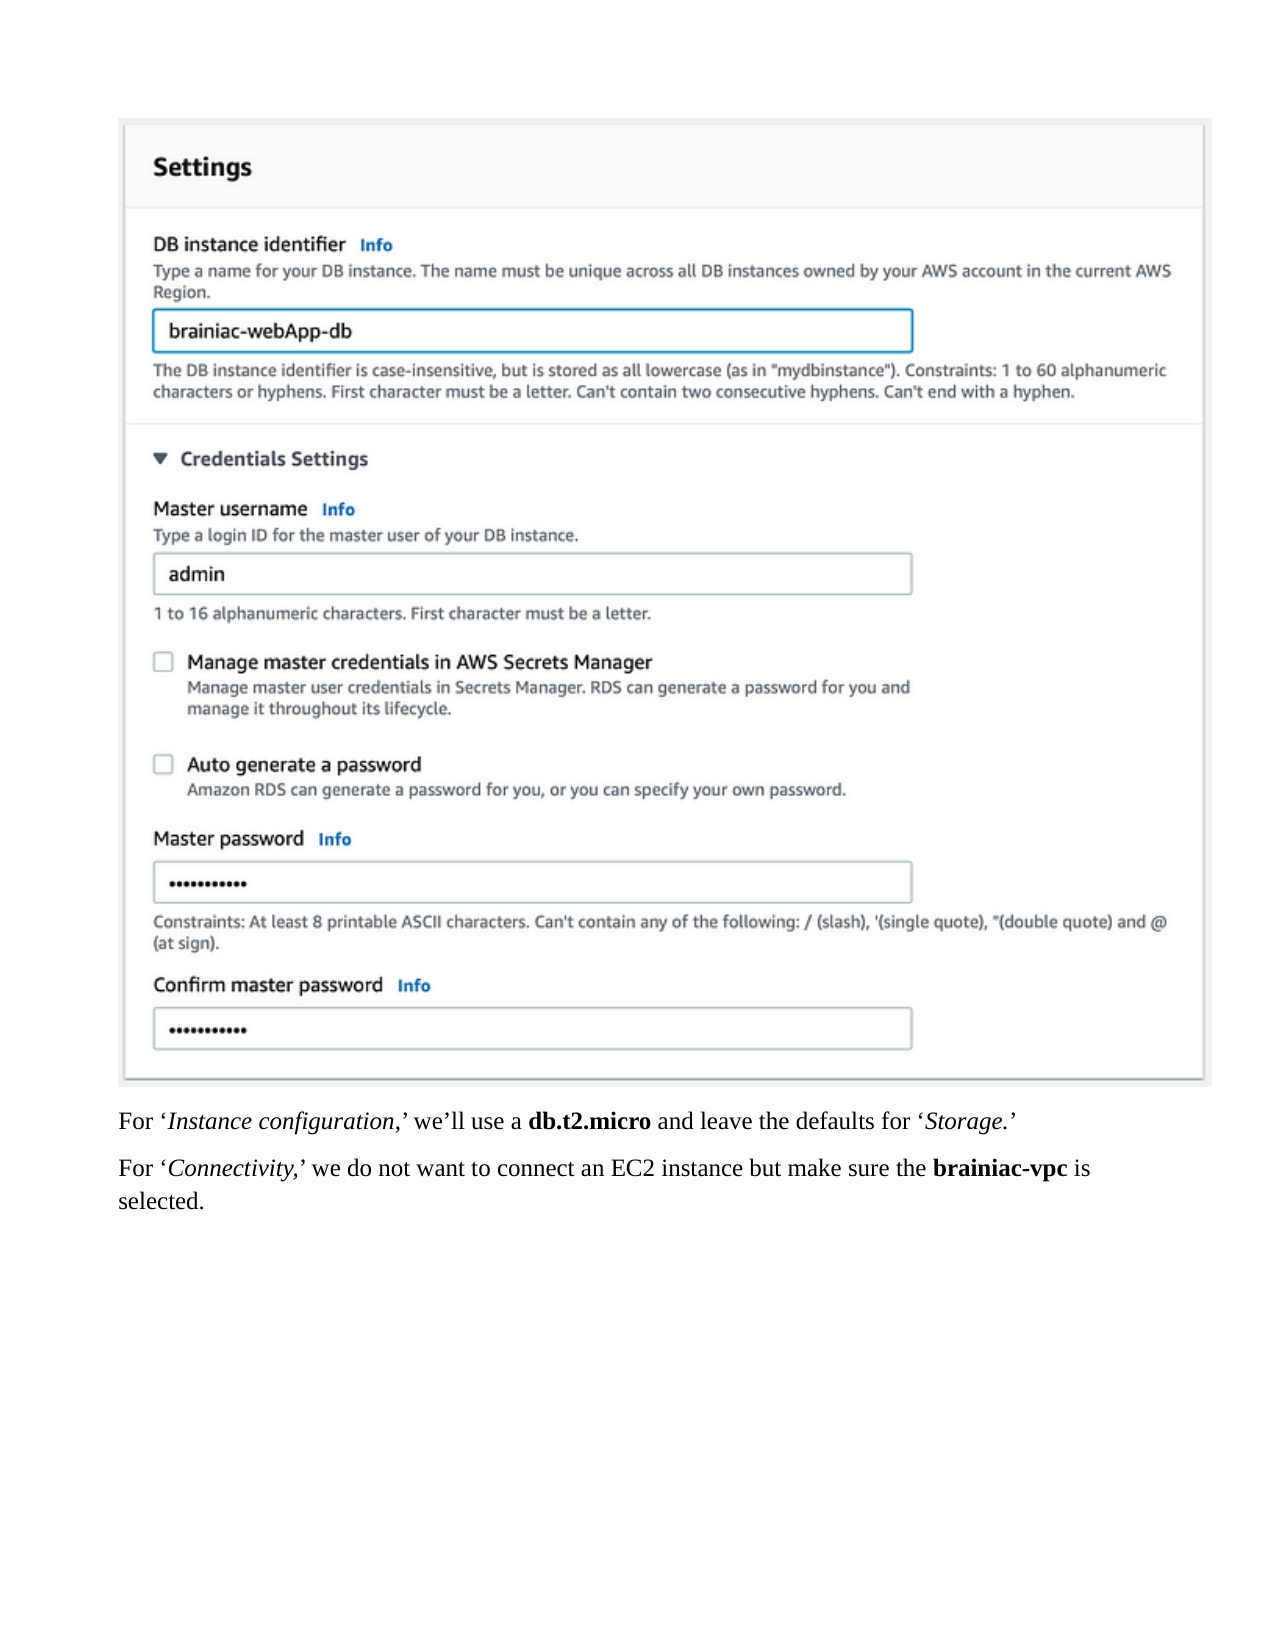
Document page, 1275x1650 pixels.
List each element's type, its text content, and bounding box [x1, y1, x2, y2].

text For ‘Connectivity,’ we do not want to connect an EC2 instance but make sure the brainiac-vpc is selected. [118, 1153, 1157, 1215]
picture [118, 118, 1212, 1087]
text For ‘Instance configuration,’ we’ll use a db.t2.micro and leave the defaults for ‘Storage.’ [118, 1106, 1157, 1134]
